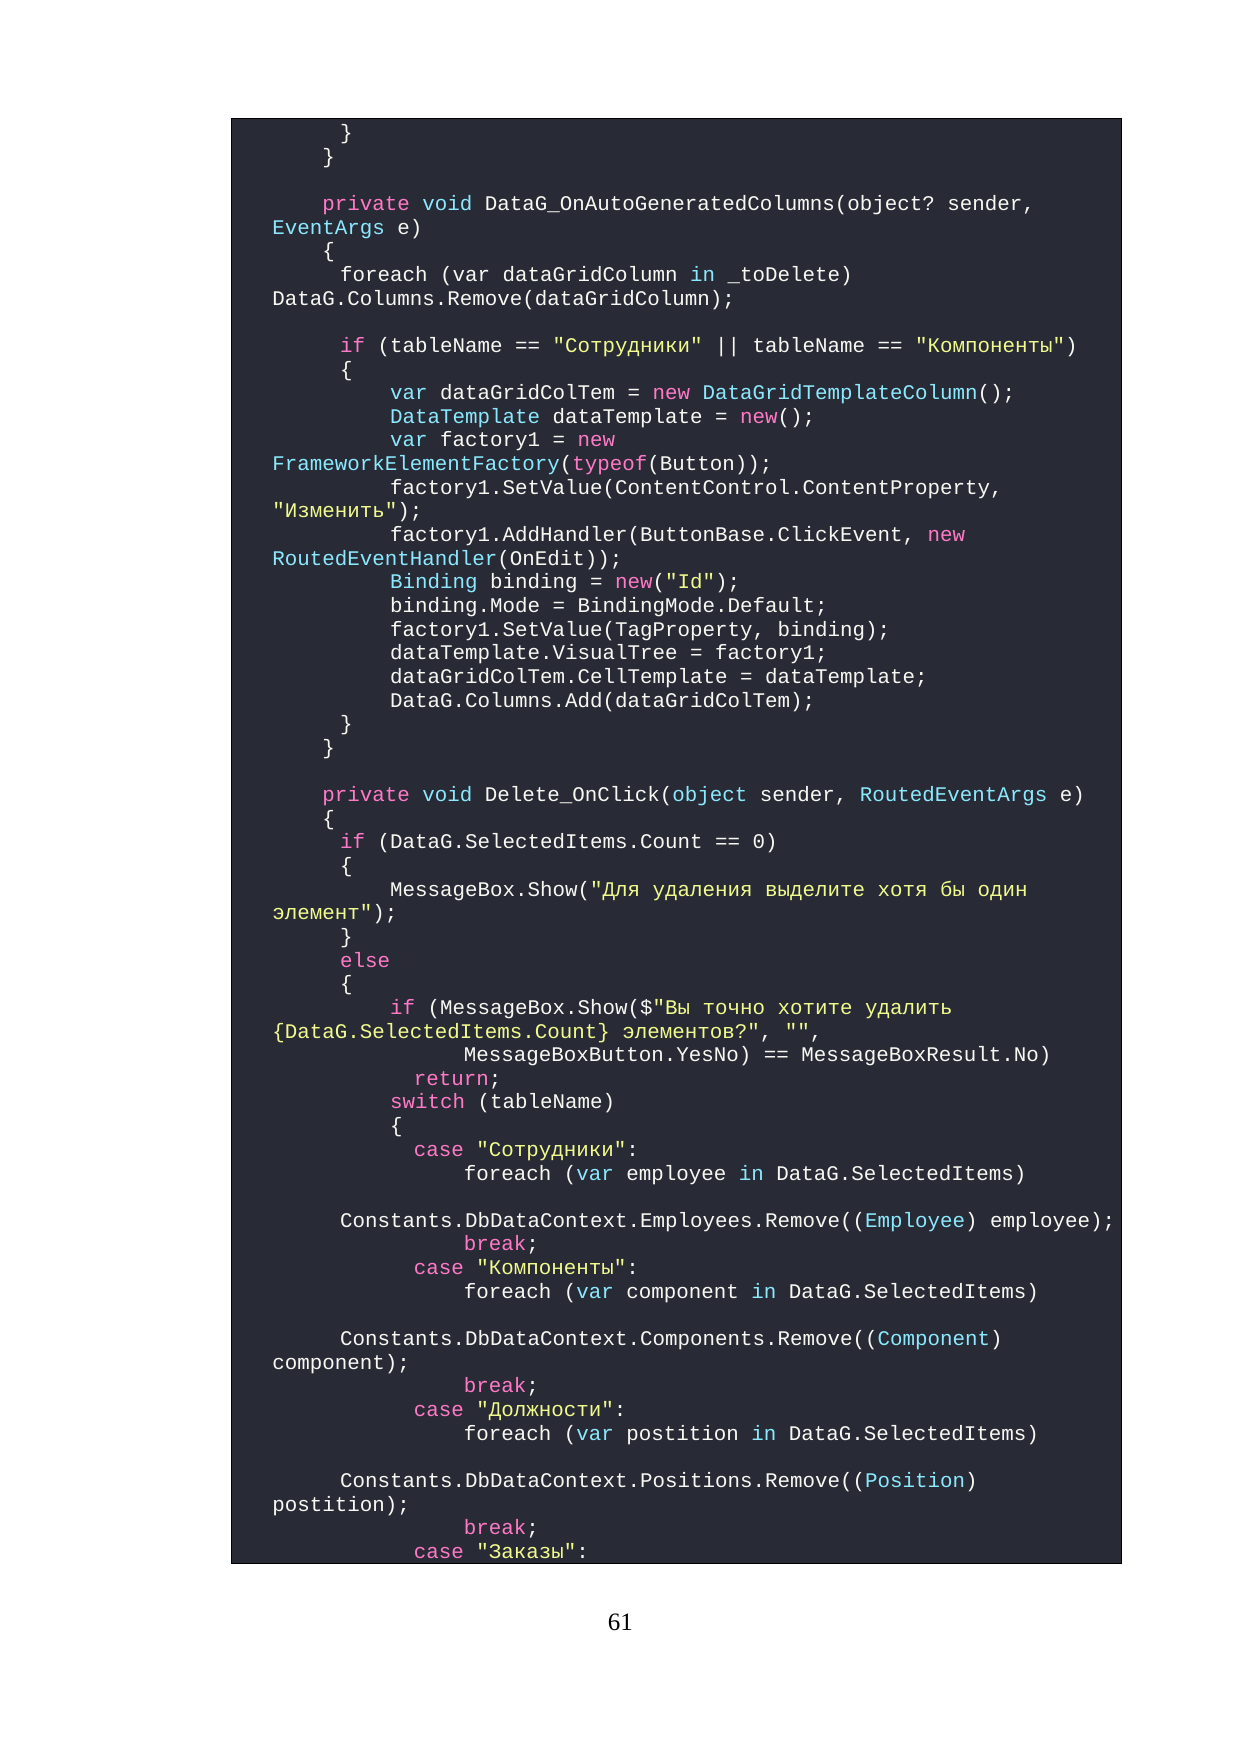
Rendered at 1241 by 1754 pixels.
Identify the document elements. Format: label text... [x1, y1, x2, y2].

list factory1.SetValue(TagProperty, binding); [232, 615, 1121, 638]
list factory1.SetValue(ContentControl.ContentProperty, "Изменить"); [232, 473, 1121, 520]
list case "Заказы": [232, 1537, 1121, 1563]
list var factory1 = new FrameworkElementFactory(typeof(Button)); [232, 426, 1121, 473]
list } [232, 709, 1121, 733]
list } [232, 922, 1121, 946]
list if (DataG.SelectedItems.Count == 0) [232, 827, 1121, 851]
list private void Delete_OnClick(object sender, RoutedEventArgs e) [232, 780, 1121, 804]
list { [232, 851, 1121, 875]
list } [232, 119, 1121, 142]
list { [232, 1111, 1121, 1135]
list DataTemplate dataTemplate = new(); [232, 402, 1121, 426]
list foreach (var postition in DataG.SelectedItems) [232, 1419, 1121, 1442]
list var dataGridColTem = new DataGridTemplateColumn(); [232, 378, 1121, 402]
list Constants.DbDataContext.Employees.Remove((Employee) employee); [232, 1182, 1121, 1229]
list DataG.Columns.Add(dataGridColTem); [232, 686, 1121, 709]
list Constants.DbDataContext.Components.Remove((Component) component); [232, 1300, 1121, 1371]
list private void DataG_OnAutoGeneratedColumns(object? sender, EventArgs e) [232, 189, 1121, 236]
list { [232, 804, 1121, 827]
list } [232, 142, 1121, 165]
list break; [232, 1371, 1121, 1395]
list else [232, 946, 1121, 969]
list { [232, 969, 1121, 993]
list MessageBoxButton.YesNo) == MessageBoxResult.No) [232, 1040, 1121, 1064]
list { [232, 236, 1121, 260]
list Binding binding = new("Id"); [232, 567, 1121, 591]
list Constants.DbDataContext.Positions.Remove((Position) postition); [232, 1442, 1121, 1513]
list case "Должности": [232, 1395, 1121, 1419]
list break; [232, 1513, 1121, 1537]
list switch (tableName) [232, 1088, 1121, 1111]
list dataGridColTem.CellTemplate = dataTemplate; [232, 662, 1121, 686]
list dataTemplate.VisualTree = factory1; [232, 638, 1121, 662]
list binding.Mode = BindingMode.Default; [232, 591, 1121, 615]
list foreach (var component in DataG.SelectedItems) [232, 1277, 1121, 1300]
list { [232, 354, 1121, 378]
list break; [232, 1229, 1121, 1253]
list return; [232, 1064, 1121, 1088]
list case "Сотрудники": [232, 1135, 1121, 1158]
list case "Компоненты": [232, 1253, 1121, 1277]
list foreach (var employee in DataG.SelectedItems) [232, 1158, 1121, 1182]
list foreach (var dataGridColumn in _toDelete) DataG.Columns.Remove(dataGridColumn); [232, 260, 1121, 307]
list if (MessageBox.Show($"Вы точно хотите удалить {DataG.SelectedItems.Count} элементов?", "", [232, 993, 1121, 1040]
list MessageBox.Show("Для удаления выделите хотя бы один элемент"); [232, 875, 1121, 922]
list if (tableName == "Сотрудники" || tableName == "Компоненты") [232, 331, 1121, 354]
list factory1.AddHandler(ButtonBase.ClickEvent, new RoutedEventHandler(OnEdit)); [232, 520, 1121, 567]
list } [232, 733, 1121, 757]
